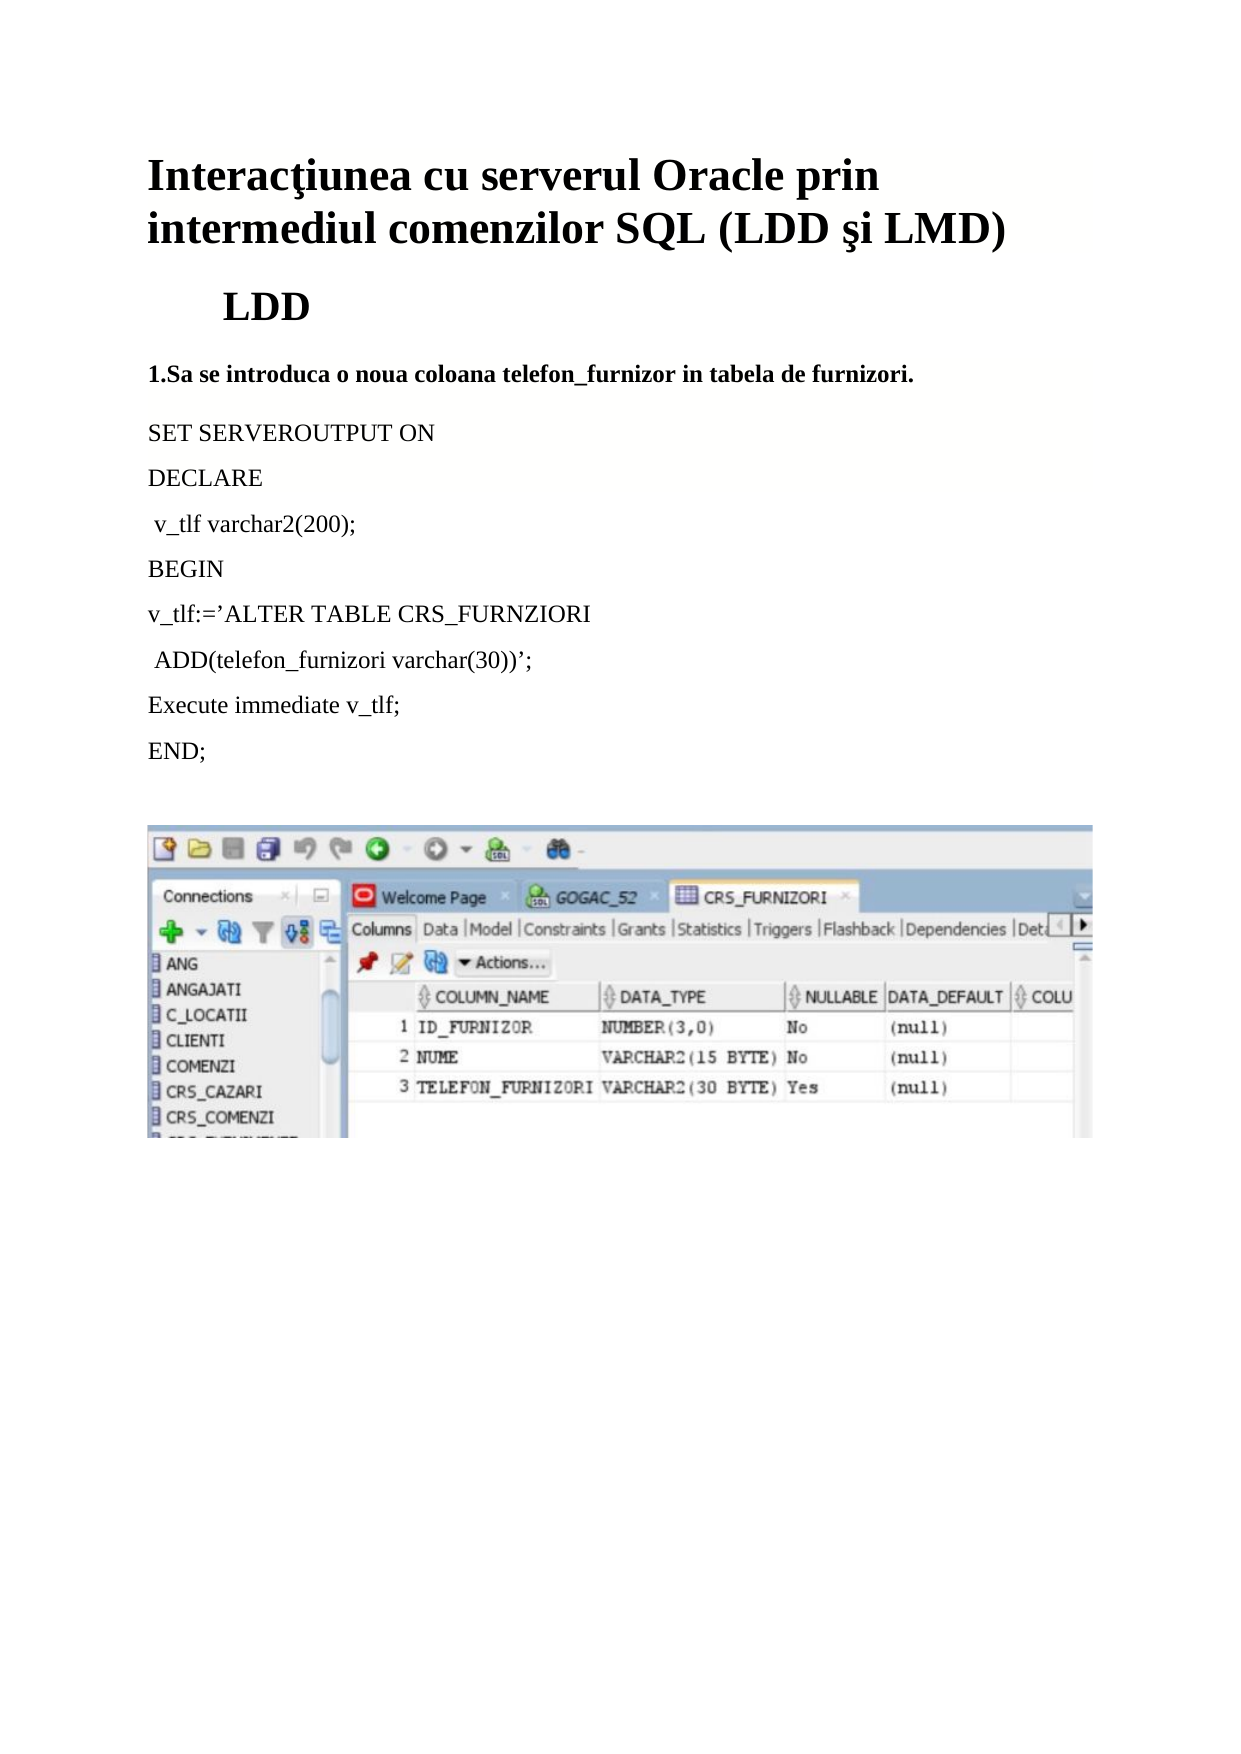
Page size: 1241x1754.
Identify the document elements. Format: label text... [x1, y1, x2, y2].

list LDD [223, 282, 1093, 330]
text BEGIN [148, 554, 1093, 583]
text Interacţiunea cu serverul Oracle prin intermediul comenzilor SQL (LDD şi LMD) [148, 148, 1093, 253]
text END; [148, 736, 1093, 764]
text v_tlf varchar2(200); [148, 509, 1093, 537]
text v_tlf:=’ALTER TABLE CRS_FURNZIORI [148, 599, 1093, 628]
text Execute immediate v_tlf; [148, 690, 1093, 719]
text DECLARE [148, 463, 1093, 492]
text SET SERVEROUTPUT ON [148, 418, 1093, 447]
text 1.Sa se introduca o noua coloana telefon_furnizor in tabela de furnizori. [148, 358, 1093, 388]
text ADD(telefon_furnizori varchar(30))’; [148, 645, 1093, 674]
